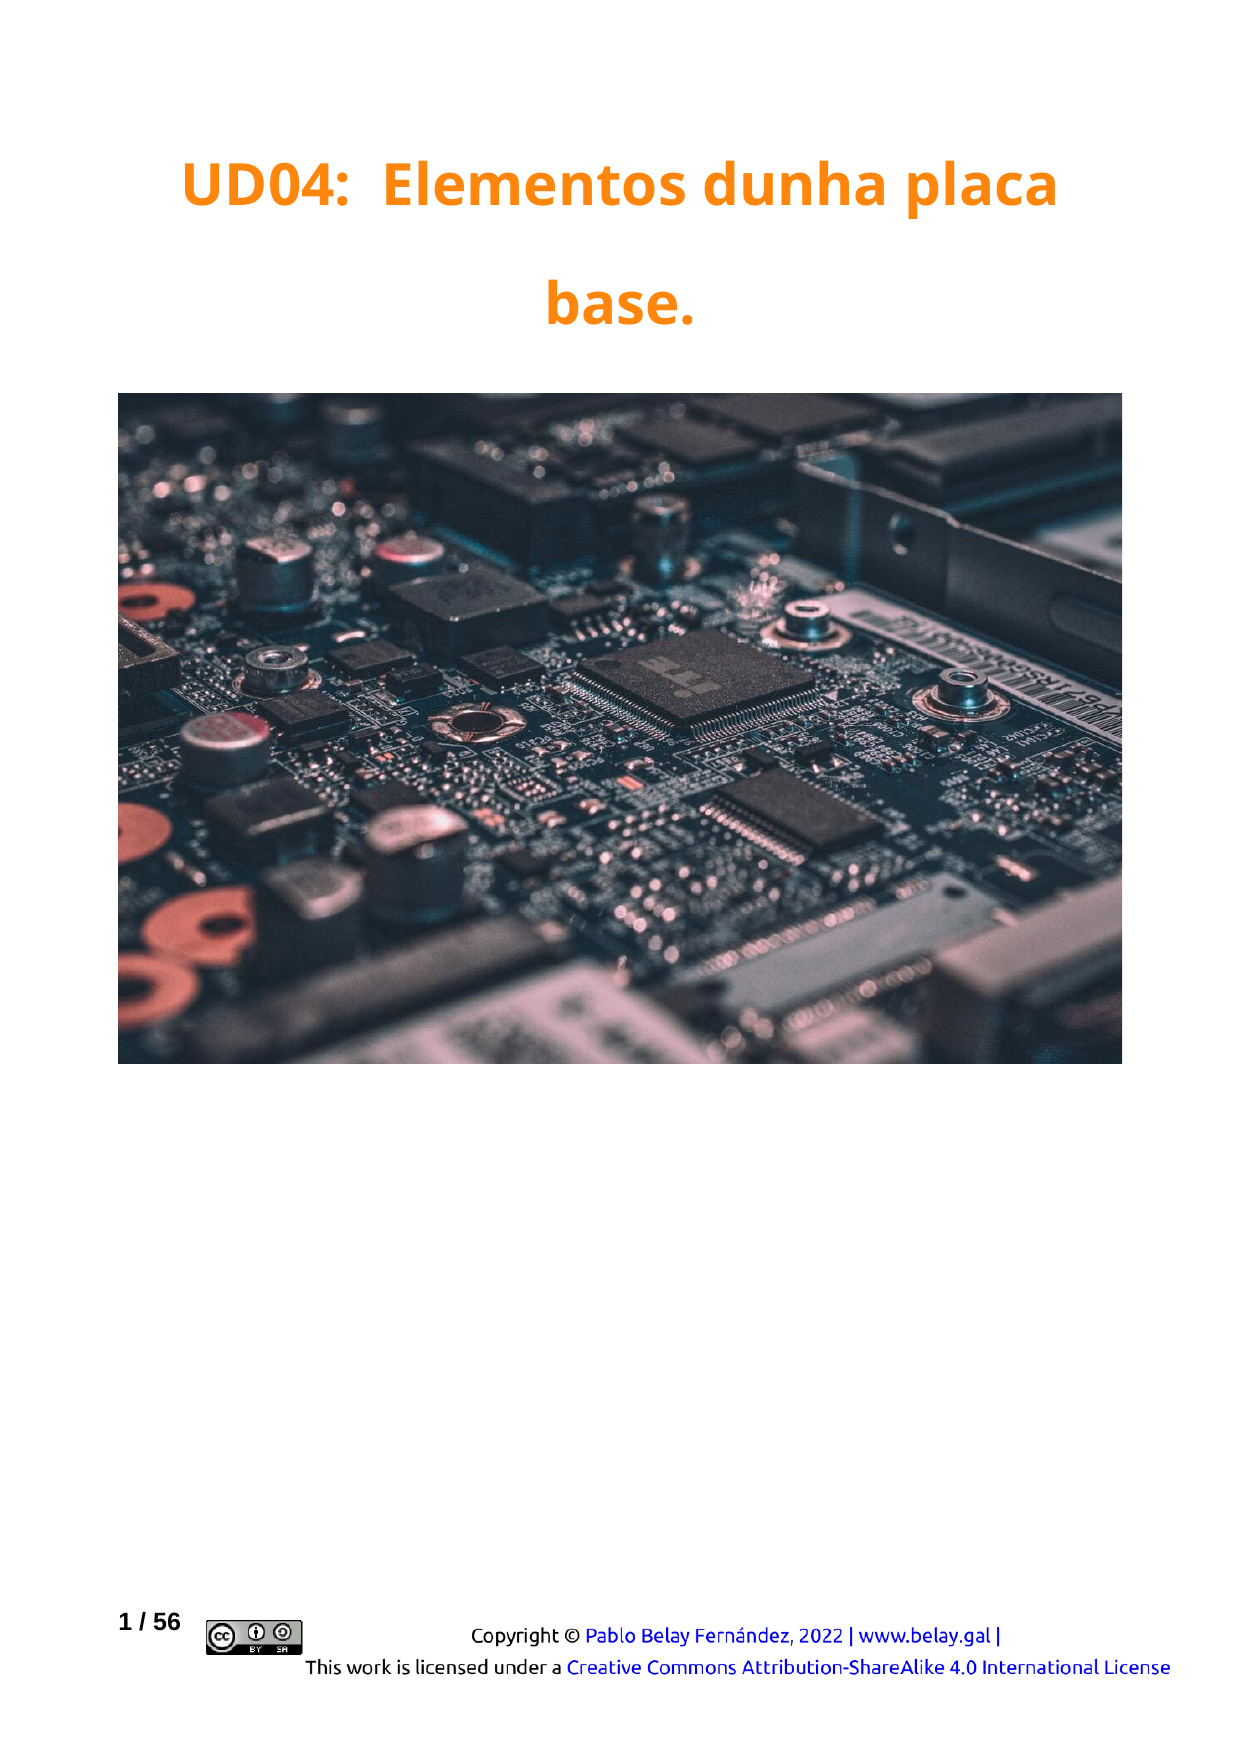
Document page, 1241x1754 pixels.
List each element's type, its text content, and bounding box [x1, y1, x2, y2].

picture [200, 1604, 1205, 1690]
picture [118, 393, 1123, 1064]
title UD04: Elementos dunha placa base. [118, 143, 1122, 342]
